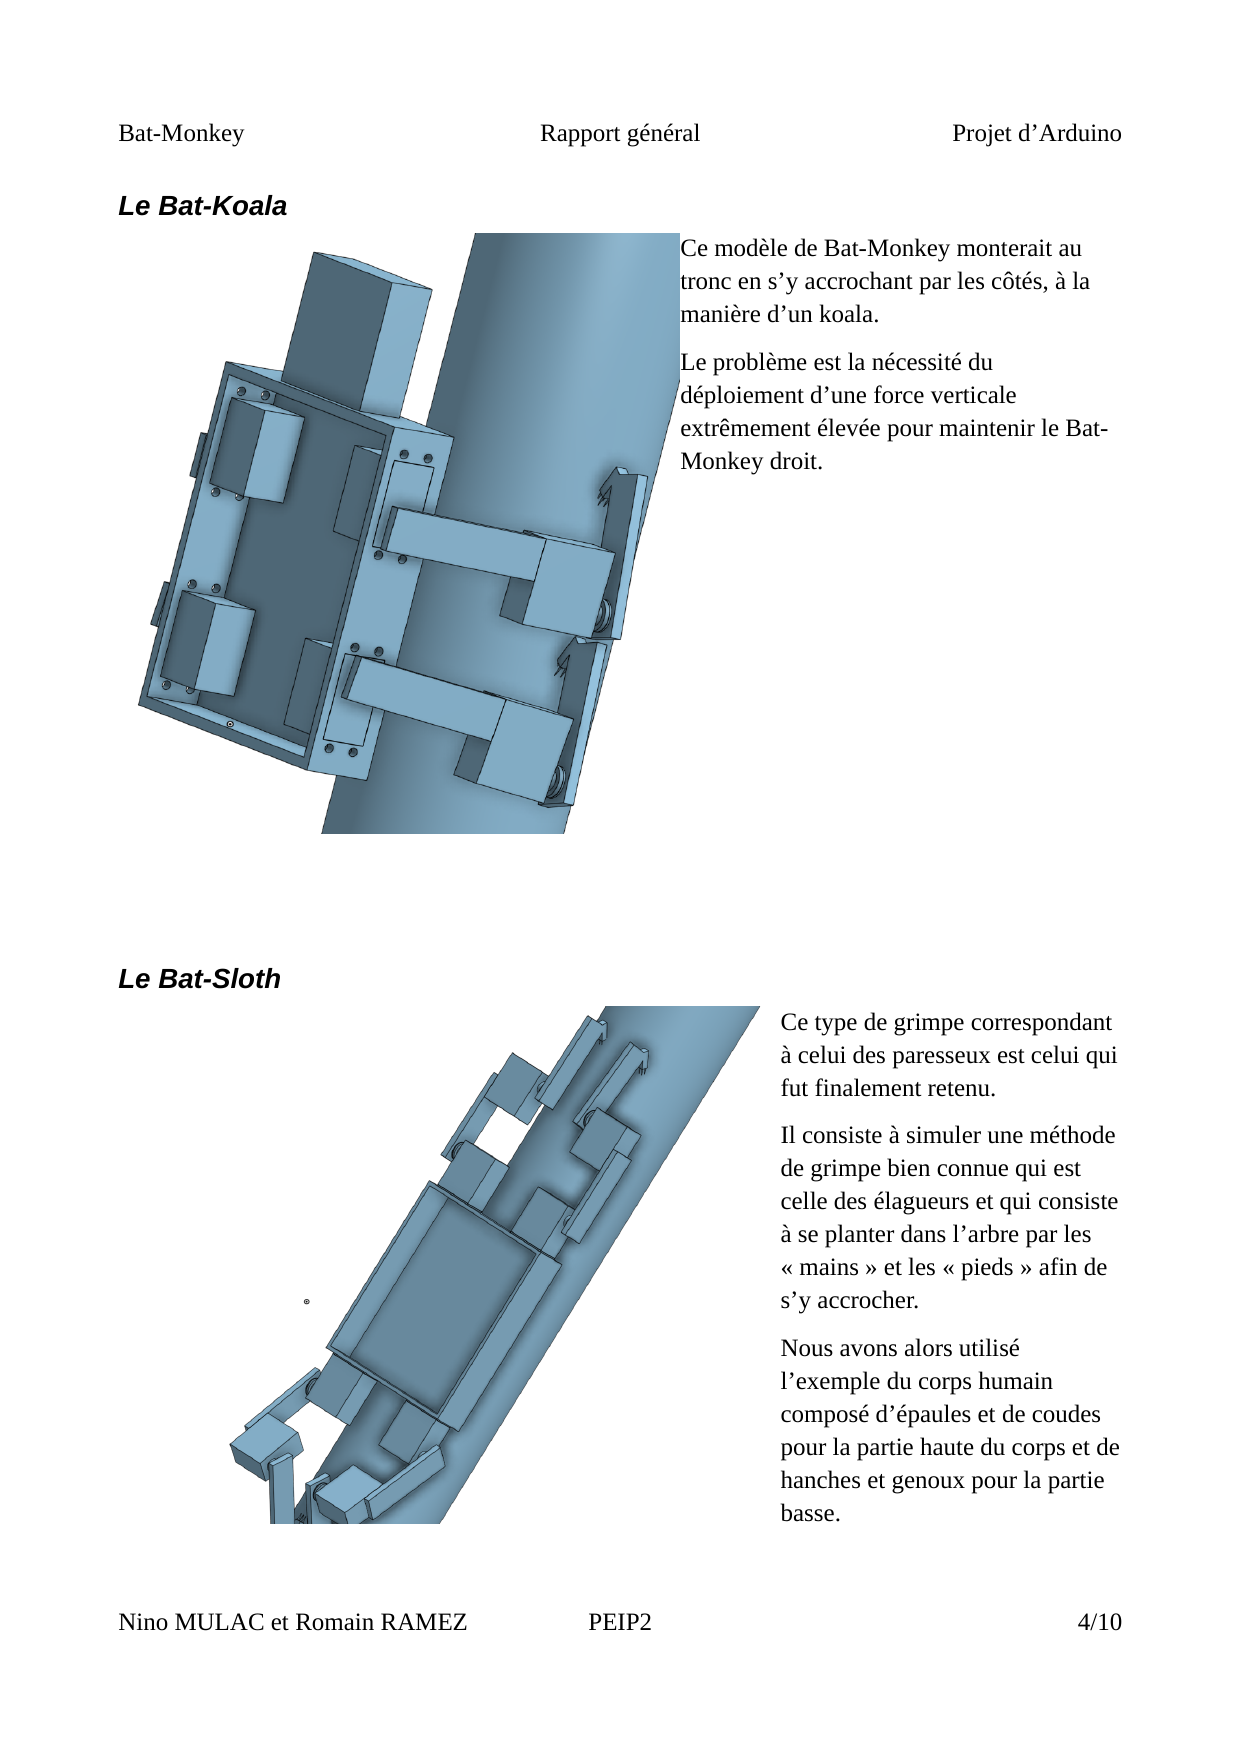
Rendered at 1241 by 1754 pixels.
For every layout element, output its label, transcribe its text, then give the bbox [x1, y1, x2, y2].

text Nous avons alors utilisé l’exemple du corps humain composé d’épaules et de coudes pour la partie haute du corps et de hanches et genoux pour la partie basse. [118, 1333, 1122, 1527]
text Ce modèle de Bat-Monkey monterait au tronc en s’y accrochant par les côtés, à la manière d’un koala. [680, 233, 1122, 328]
text Le problème est la nécessité du déploiement d’une force verticale extrêmement élevée pour maintenir le Bat-Monkey droit. [680, 347, 1122, 475]
subtitle Le Bat-Sloth [118, 962, 1122, 994]
text Il consiste à simuler une méthode de grimpe bien connue qui est celle des élagueurs et qui consiste à se planter dans l’arbre par les « mains » et les « pieds » afin de s’y accrocher. [781, 1120, 1122, 1314]
picture [114, 1006, 781, 1524]
text Ce type de grimpe correspondant à celui des paresseux est celui qui fut finalement retenu. [781, 1007, 1122, 1101]
subtitle Le Bat-Koala [118, 189, 1122, 221]
picture [105, 233, 680, 834]
